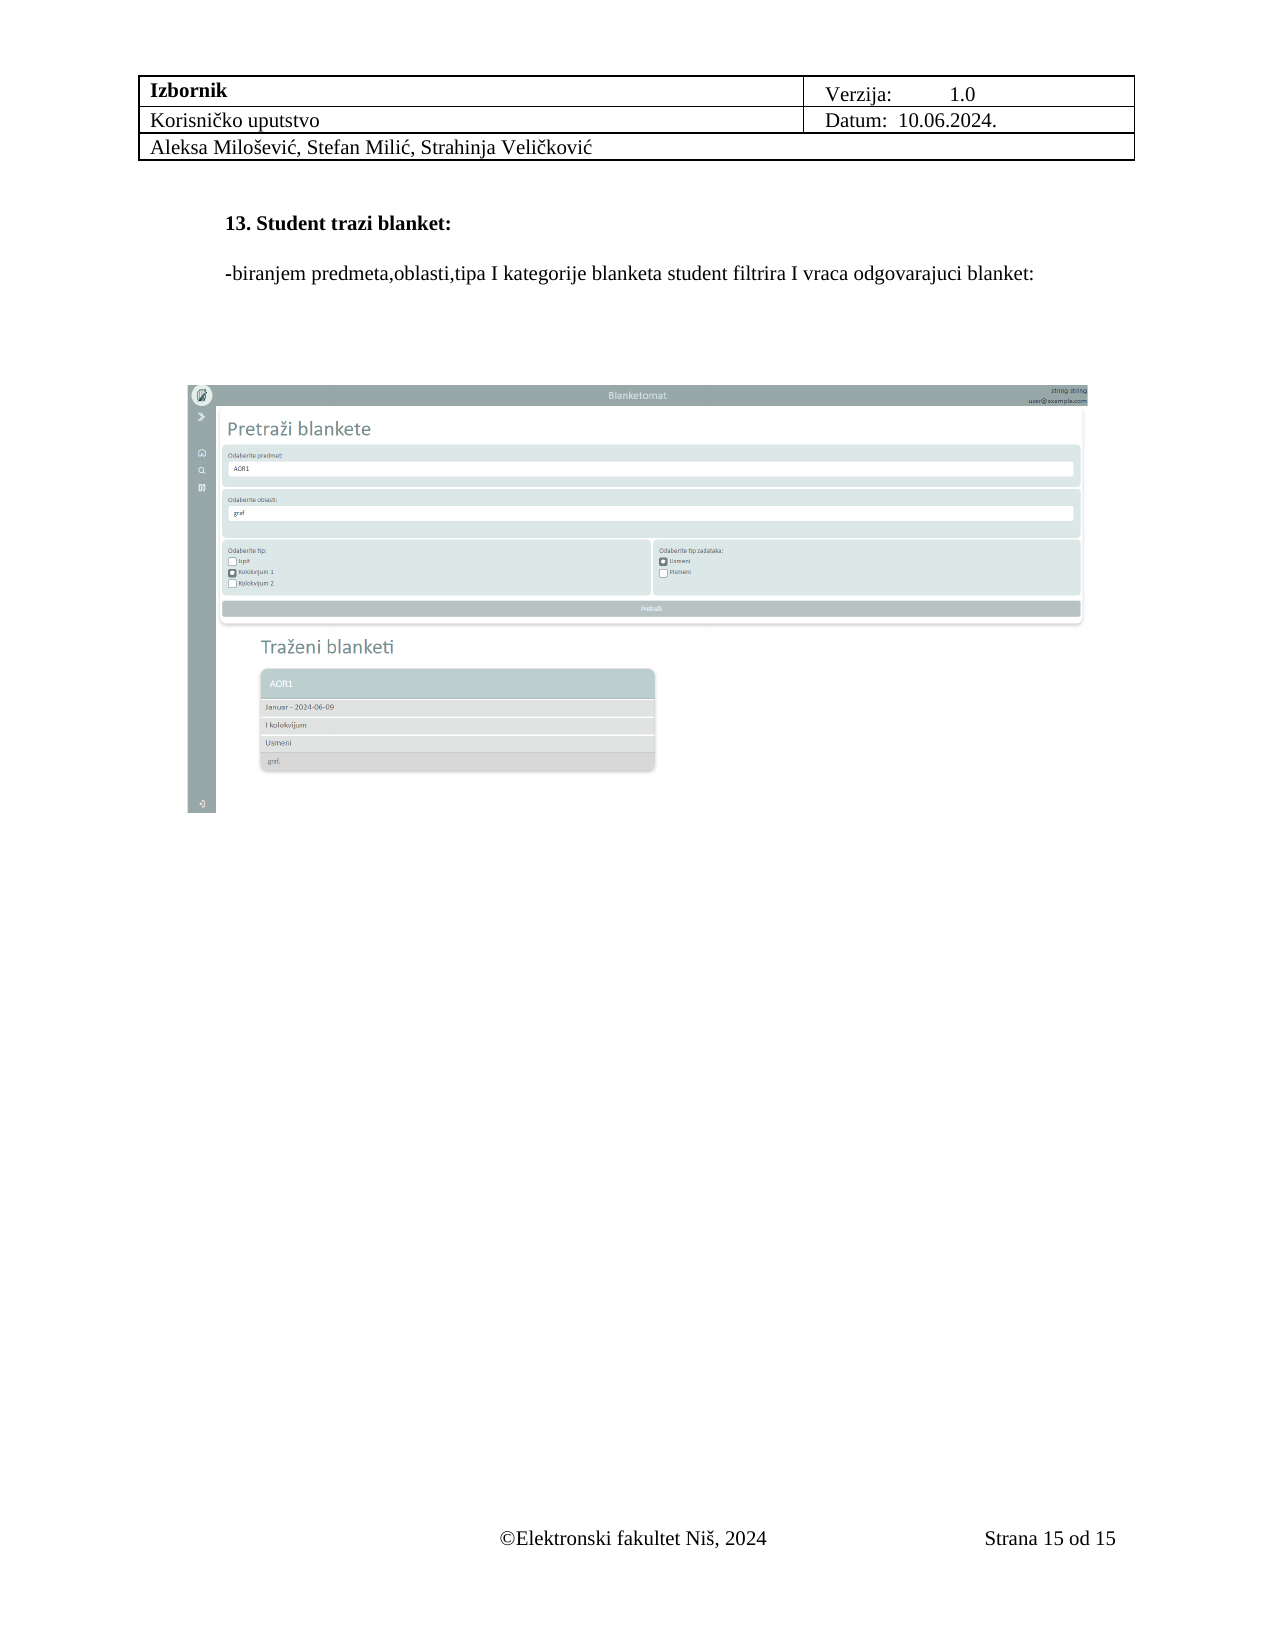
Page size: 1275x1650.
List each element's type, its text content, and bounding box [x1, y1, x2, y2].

text 13. Student trazi blanket: -biranjem predmeta,oblasti,tipa I kategorije blanketa student filtrira I vraca odgovarajuci blanket: [225, 210, 1125, 285]
picture [187, 385, 1088, 813]
